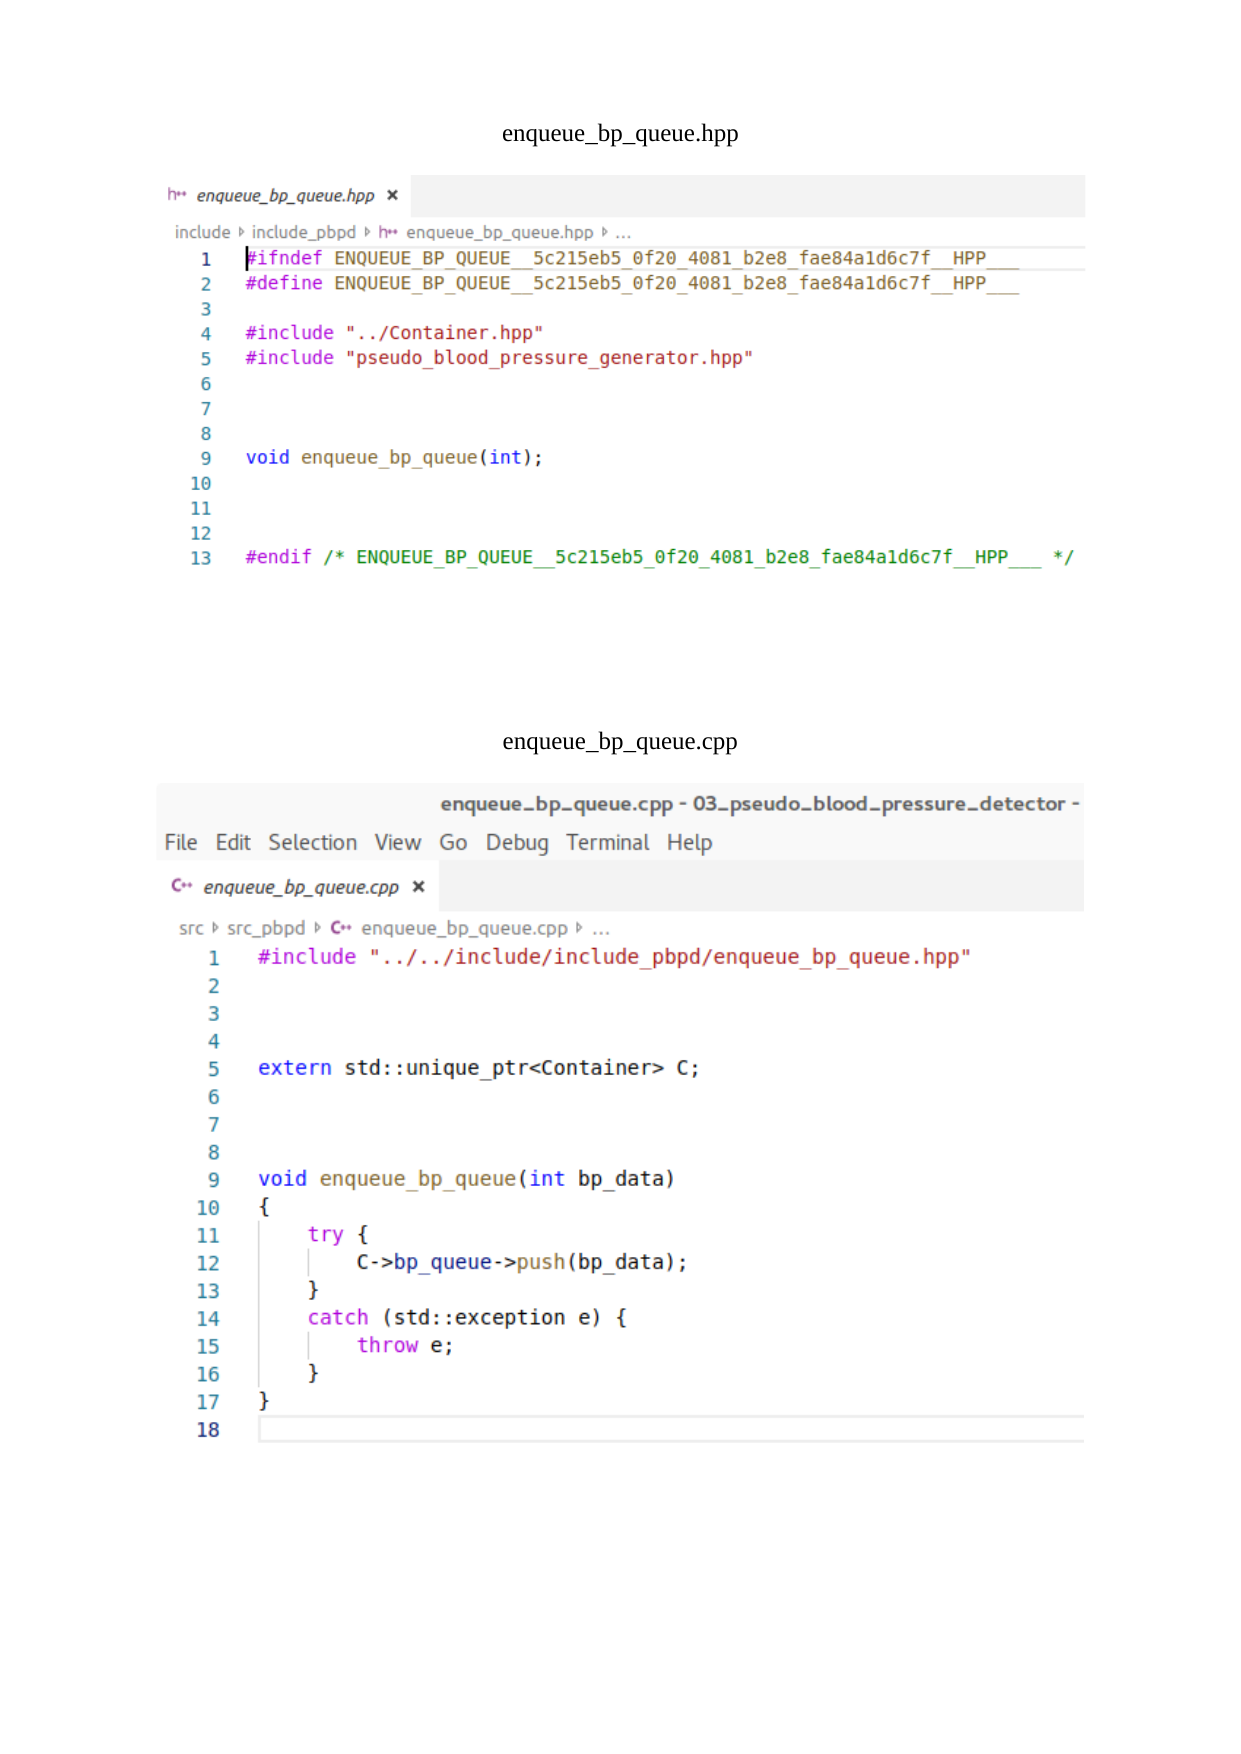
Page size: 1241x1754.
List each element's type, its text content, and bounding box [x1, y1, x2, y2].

text enqueue_bp_queue.cpp [118, 726, 1122, 755]
picture [154, 175, 1086, 275]
text enqueue_bp_queue.hpp [118, 118, 1122, 147]
